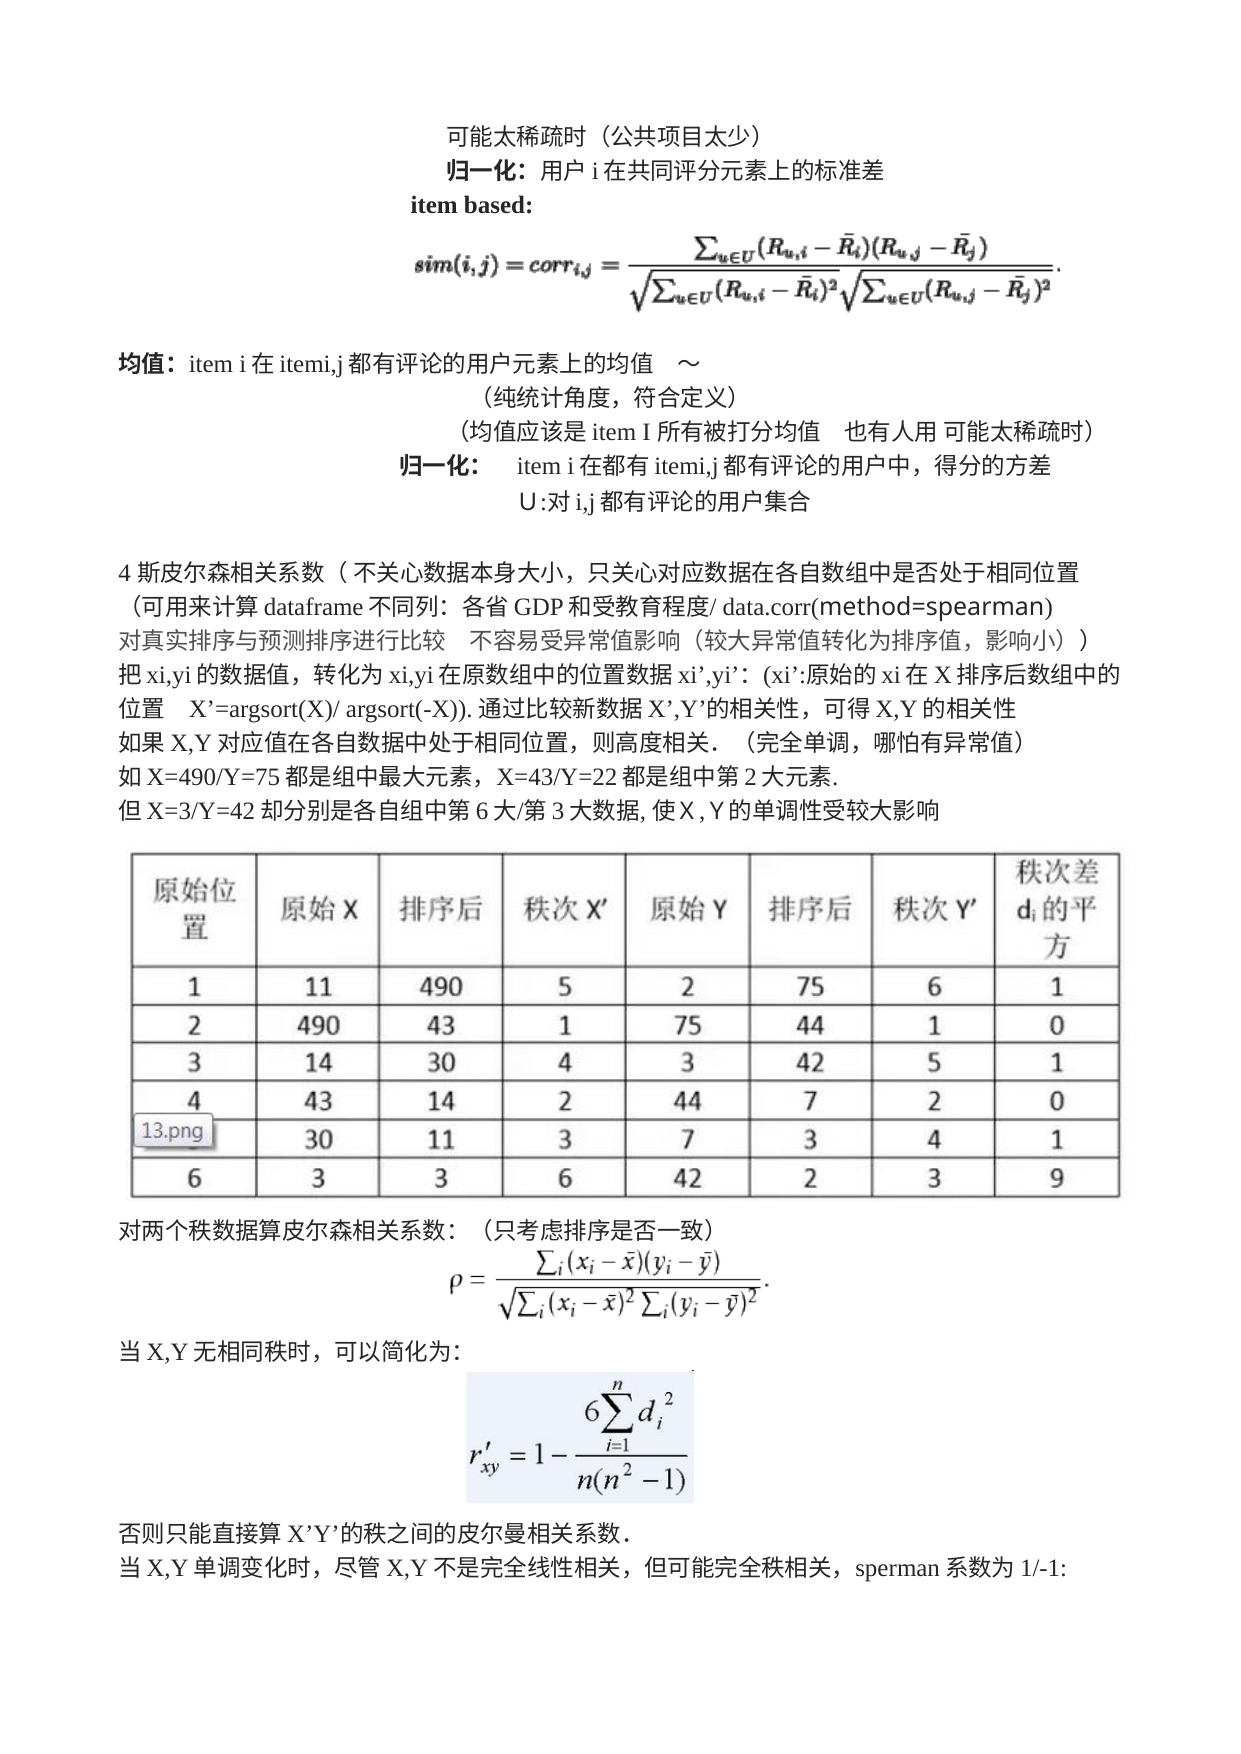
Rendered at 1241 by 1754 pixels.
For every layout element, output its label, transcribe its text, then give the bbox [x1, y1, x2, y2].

text （纯统计角度，符合定义） [118, 379, 1122, 413]
text 归一化：用户i在共同评分元素上的标准差 [118, 152, 1122, 186]
picture [414, 229, 1060, 314]
text 均值：item i在itemi,j都有评论的用户元素上的均值 ～ [118, 311, 1122, 379]
text 当X,Y无相同秩时，可以简化为： [118, 1333, 1122, 1367]
text 把xi,yi的数据值，转化为xi,yi在原数组中的位置数据xi’,yi’：(xi’:原始的xi在X排序后数组中的位置 X’=argsort(X)/ argsort(-X)). 通过比较新数据X’,Y’的相关性，可得X,Y的相关性 [118, 656, 1122, 724]
text 但X=3/Y=42却分别是各自组中第6大/第3大数据, 使Ｘ,Ｙ的单调性受较大影响 [118, 792, 1122, 826]
picture [449, 1249, 769, 1322]
text 当X,Y单调变化时，尽管X,Y不是完全线性相关，但可能完全秩相关，sperman系数为1/-1: [118, 1549, 1122, 1583]
text 可能太稀疏时（公共项目太少） [118, 118, 1122, 152]
text 对真实排序与预测排序进行比较 不容易受异常值影响（较大异常值转化为排序值，影响小）） [118, 622, 1122, 656]
text 4 斯皮尔森相关系数（ 不关心数据本身大小，只关心对应数据在各自数组中是否处于相同位置（可用来计算dataframe不同列：各省GDP和受教育程度/ data.corr(method=spearman) [118, 554, 1122, 622]
text 归一化： item i在都有itemi,j都有评论的用户中，得分的方差 [118, 447, 1122, 481]
picture [466, 1370, 694, 1503]
picture [126, 847, 1130, 1213]
text 如果X,Y对应值在各自数据中处于相同位置，则高度相关．（完全单调，哪怕有异常值） [118, 724, 1122, 758]
text 对两个秩数据算皮尔森相关系数：（只考虑排序是否一致） [118, 826, 1122, 1246]
text 如X=490/Y=75都是组中最大元素，X=43/Y=22都是组中第2大元素. [118, 758, 1122, 792]
text item based: [118, 186, 1122, 220]
text （均值应该是item I 所有被打分均值 也有人用 可能太稀疏时） [118, 413, 1122, 447]
text 否则只能直接算X’Y’的秩之间的皮尔曼相关系数． [118, 1516, 1122, 1549]
text Ｕ:对i,j都有评论的用户集合 [118, 481, 1122, 517]
